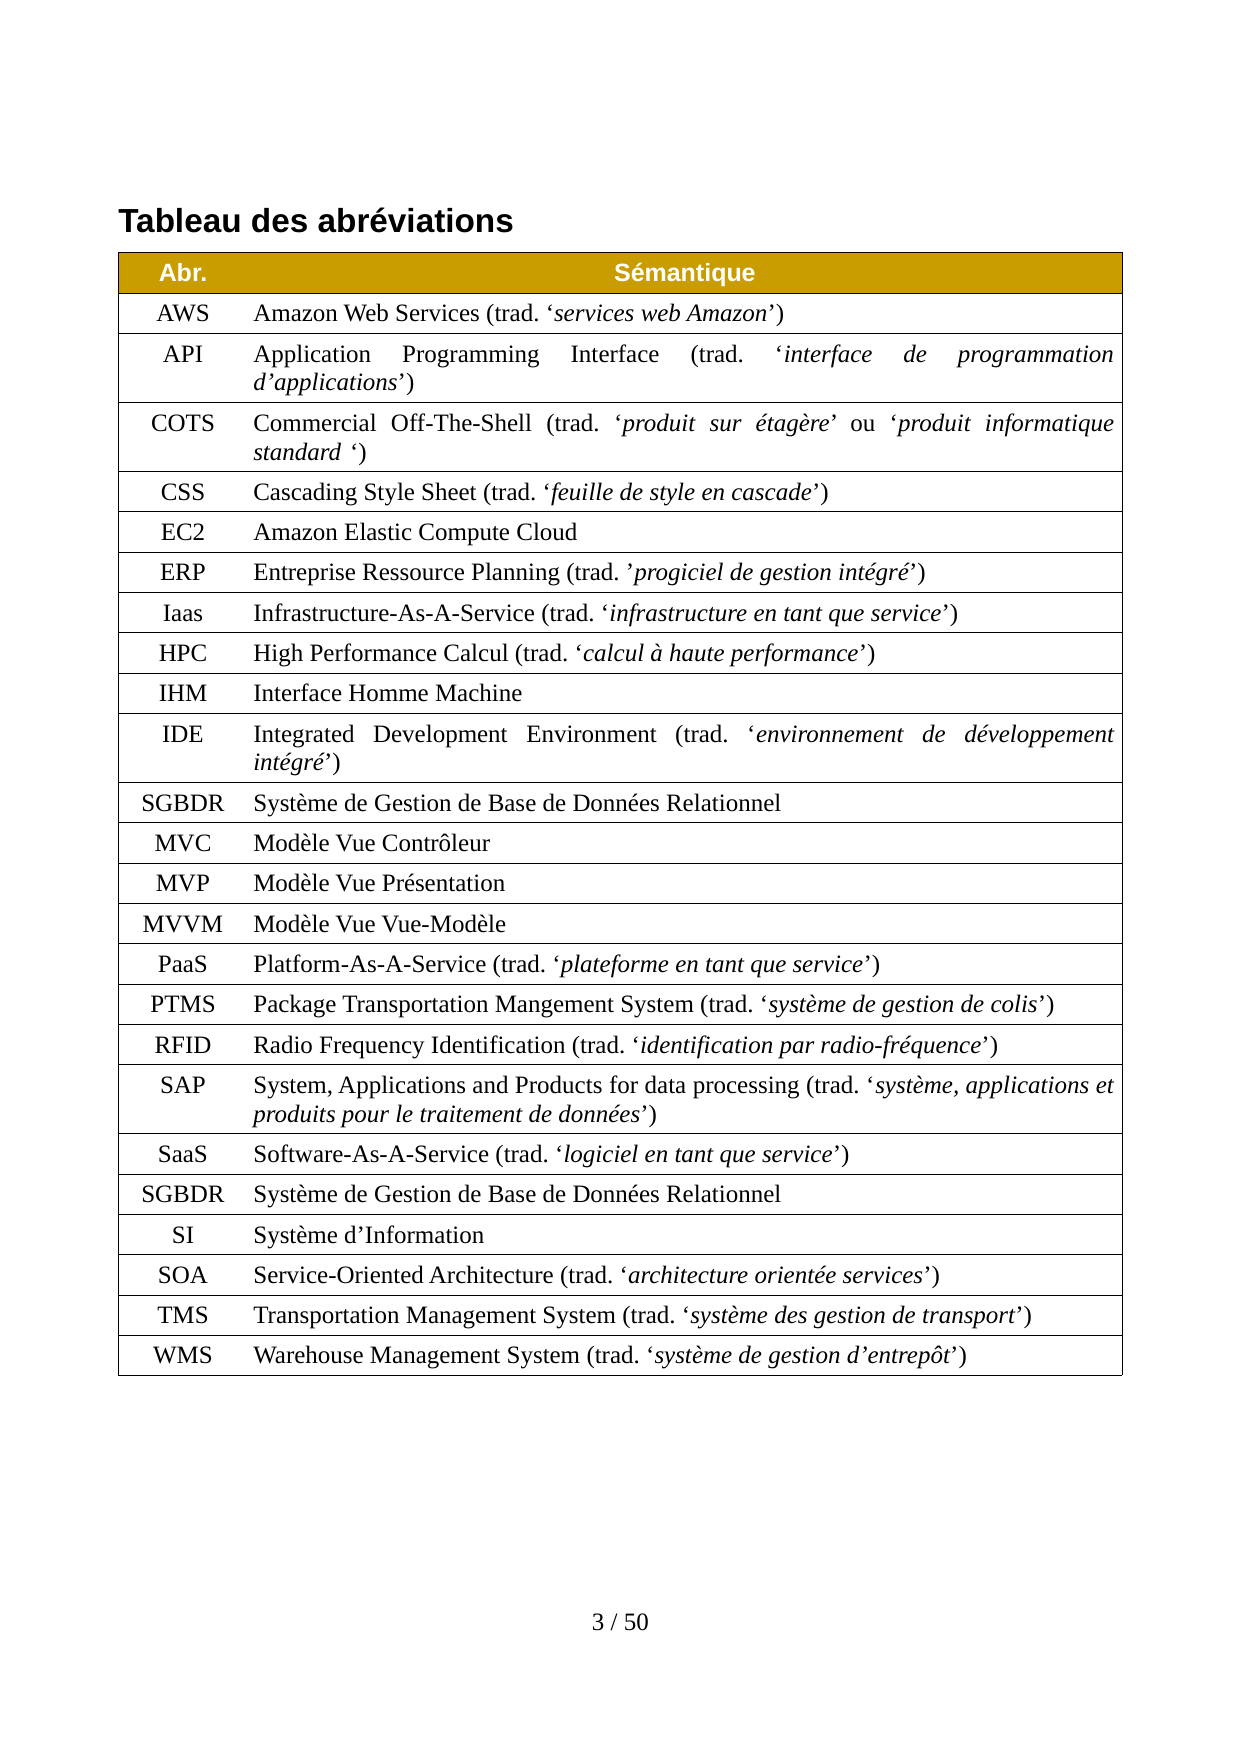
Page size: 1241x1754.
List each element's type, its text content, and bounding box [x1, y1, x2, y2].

table_cell Commercial Off-The-Shell (trad. ‘produit sur étagère’ ou ‘produit informatique standard ‘) [247, 403, 1122, 471]
table_cell SI [119, 1215, 247, 1254]
table_cell Amazon Web Services (trad. ‘services web Amazon’) [247, 294, 1122, 333]
table_header Abr. [119, 253, 247, 293]
table_cell Infrastructure-As-A-Service (trad. ‘infrastructure en tant que service’) [247, 593, 1122, 632]
table_cell Modèle Vue Présentation [247, 864, 1122, 903]
table_cell CSS [119, 472, 247, 511]
table_cell Transportation Management System (trad. ‘système des gestion de transport’) [247, 1296, 1122, 1335]
table_cell TMS [119, 1296, 247, 1335]
table_cell Application Programming Interface (trad. ‘interface de programmation d’applications’) [247, 334, 1122, 402]
table_cell Entreprise Ressource Planning (trad. ’progiciel de gestion intégré’) [247, 553, 1122, 592]
table_cell IHM [119, 674, 247, 713]
table_cell SGBDR [119, 783, 247, 822]
table_cell Interface Homme Machine [247, 674, 1122, 713]
table_cell Package Transportation Mangement System (trad. ‘système de gestion de colis’) [247, 985, 1122, 1024]
table_cell COTS [119, 403, 247, 471]
table_cell SaaS [119, 1134, 247, 1173]
table_cell EC2 [119, 512, 247, 552]
table_cell Warehouse Management System (trad. ‘système de gestion d’entrepôt’) [247, 1336, 1122, 1375]
table_cell Integrated Development Environment (trad. ‘environnement de développement intégré’) [247, 714, 1122, 782]
table_cell Système de Gestion de Base de Données Relationnel [247, 1175, 1122, 1214]
table_cell RFID [119, 1025, 247, 1064]
table_cell Cascading Style Sheet (trad. ‘feuille de style en cascade’) [247, 472, 1122, 511]
table_cell Système d’Information [247, 1215, 1122, 1254]
table_cell AWS [119, 294, 247, 333]
table_cell HPC [119, 633, 247, 673]
table_cell PaaS [119, 944, 247, 983]
table_cell Amazon Elastic Compute Cloud [247, 512, 1122, 552]
table_cell MVP [119, 864, 247, 903]
table_cell High Performance Calcul (trad. ‘calcul à haute performance’) [247, 633, 1122, 673]
table_cell Software-As-A-Service (trad. ‘logiciel en tant que service’) [247, 1134, 1122, 1173]
table_cell SAP [119, 1065, 247, 1133]
table_cell API [119, 334, 247, 402]
table_cell Iaas [119, 593, 247, 632]
table_cell ERP [119, 553, 247, 592]
table_cell PTMS [119, 985, 247, 1024]
table_cell WMS [119, 1336, 247, 1375]
table_cell SGBDR [119, 1175, 247, 1214]
table_cell Système de Gestion de Base de Données Relationnel [247, 783, 1122, 822]
table_cell System, Applications and Products for data processing (trad. ‘système, applications et produits pour le traitement de données’) [247, 1065, 1122, 1133]
table_cell Service-Oriented Architecture (trad. ‘architecture orientée services’) [247, 1255, 1122, 1294]
table_cell SOA [119, 1255, 247, 1294]
table_cell Radio Frequency Identification (trad. ‘identification par radio-fréquence’) [247, 1025, 1122, 1064]
table_cell MVVM [119, 904, 247, 943]
table_cell Modèle Vue Vue-Modèle [247, 904, 1122, 943]
table_header Sémantique [247, 253, 1122, 293]
subtitle Tableau des abréviations [118, 201, 1122, 240]
table_cell IDE [119, 714, 247, 782]
table_cell Modèle Vue Contrôleur [247, 823, 1122, 863]
table_cell Platform-As-A-Service (trad. ‘plateforme en tant que service’) [247, 944, 1122, 983]
table_cell MVC [119, 823, 247, 863]
